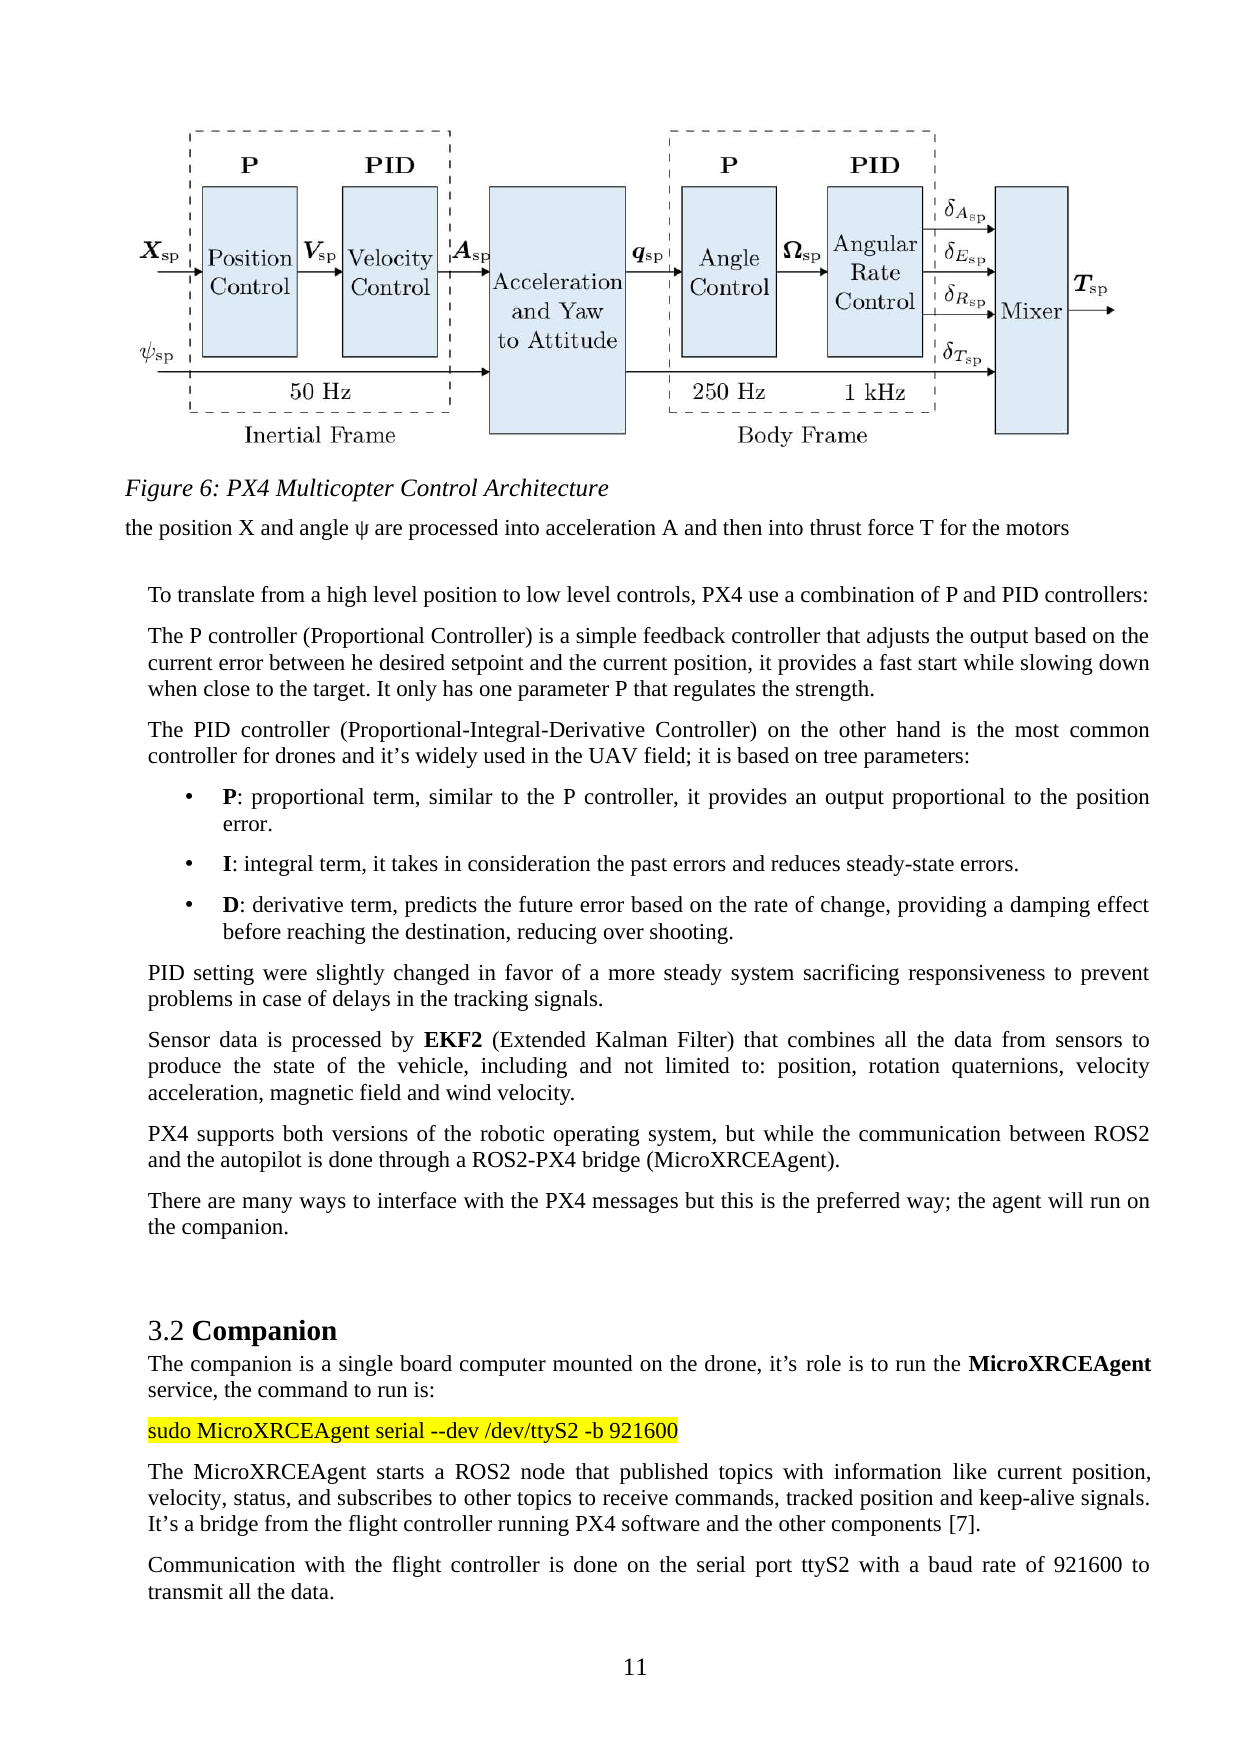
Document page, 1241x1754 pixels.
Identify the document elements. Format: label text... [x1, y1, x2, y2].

list I: integral term, it takes in consideration the past errors and reduces steady-state errors. [185, 851, 1152, 877]
list Figure 6: PX4 Multicopter Control Architecture [125, 461, 1129, 502]
list PID setting were slightly changed in favor of a more steady system sacrificing responsiveness to prevent problems in case of delays in the tracking signals. [91, 959, 1152, 1011]
list Sensor data is processed by EKF2 (Extended Kalman Filter) that combines all the data from sensors to produce the state of the vehicle, including and not limited to: position, rotation quaternions, velocity acceleration, magnetic field and wind velocity. [91, 1026, 1152, 1105]
subtitle 3.2 Companion [148, 1313, 1152, 1347]
list There are many ways to interface with the PX4 messages but this is the preferred way; the agent will run on the companion. [148, 1187, 1152, 1240]
list sudo MicroXRCEAgent serial --dev /dev/ttyS2 -b 921600 [91, 1417, 1152, 1443]
list The P controller (Proportional Controller) is a simple feedback controller that adjusts the output based on the current error between he desired setpoint and the current position, it provides a fast start while slowing down when close to the target. It only has one parameter P that regulates the strength. [148, 622, 1152, 701]
list PX4 supports both versions of the robotic operating system, but while the communication between ROS2 and the autopilot is done through a ROS2-PX4 bridge (MicroXRCEAgent). [148, 1120, 1152, 1172]
list The MicroXRCEAgent starts a ROS2 node that published topics with information like current position, velocity, status, and subscribes to other topics to receive commands, tracked position and keep-alive signals. It’s a bridge from the flight controller running PX4 software and the other components [7]. [91, 1458, 1152, 1537]
list The PID controller (Proportional-Integral-Derivative Controller) on the other hand is the most common controller for drones and it’s widely used in the UAV field; it is based on tree parameters: [148, 716, 1152, 769]
list Communication with the flight controller is done on the serial port ttyS2 with a baud rate of 921600 to transmit all the data. [91, 1551, 1152, 1604]
list P: proportional term, similar to the P controller, it provides an output proportional to the position error. [185, 783, 1152, 836]
picture [125, 112, 1129, 461]
list The companion is a single board computer mounted on the drone, it’s role is to run the MicroXRCEAgent service, the command to run is: [148, 1349, 1152, 1402]
list To translate from a high level position to low level controls, PX4 use a combination of P and PID controllers: [148, 581, 1152, 608]
list the position X and angle ψ are processed into acceleration A and then into thrust force T for the motors [125, 514, 1129, 540]
list D: derivative term, predicts the future error based on the rate of change, providing a damping effect before reaching the destination, reducing over shooting. [185, 891, 1152, 944]
